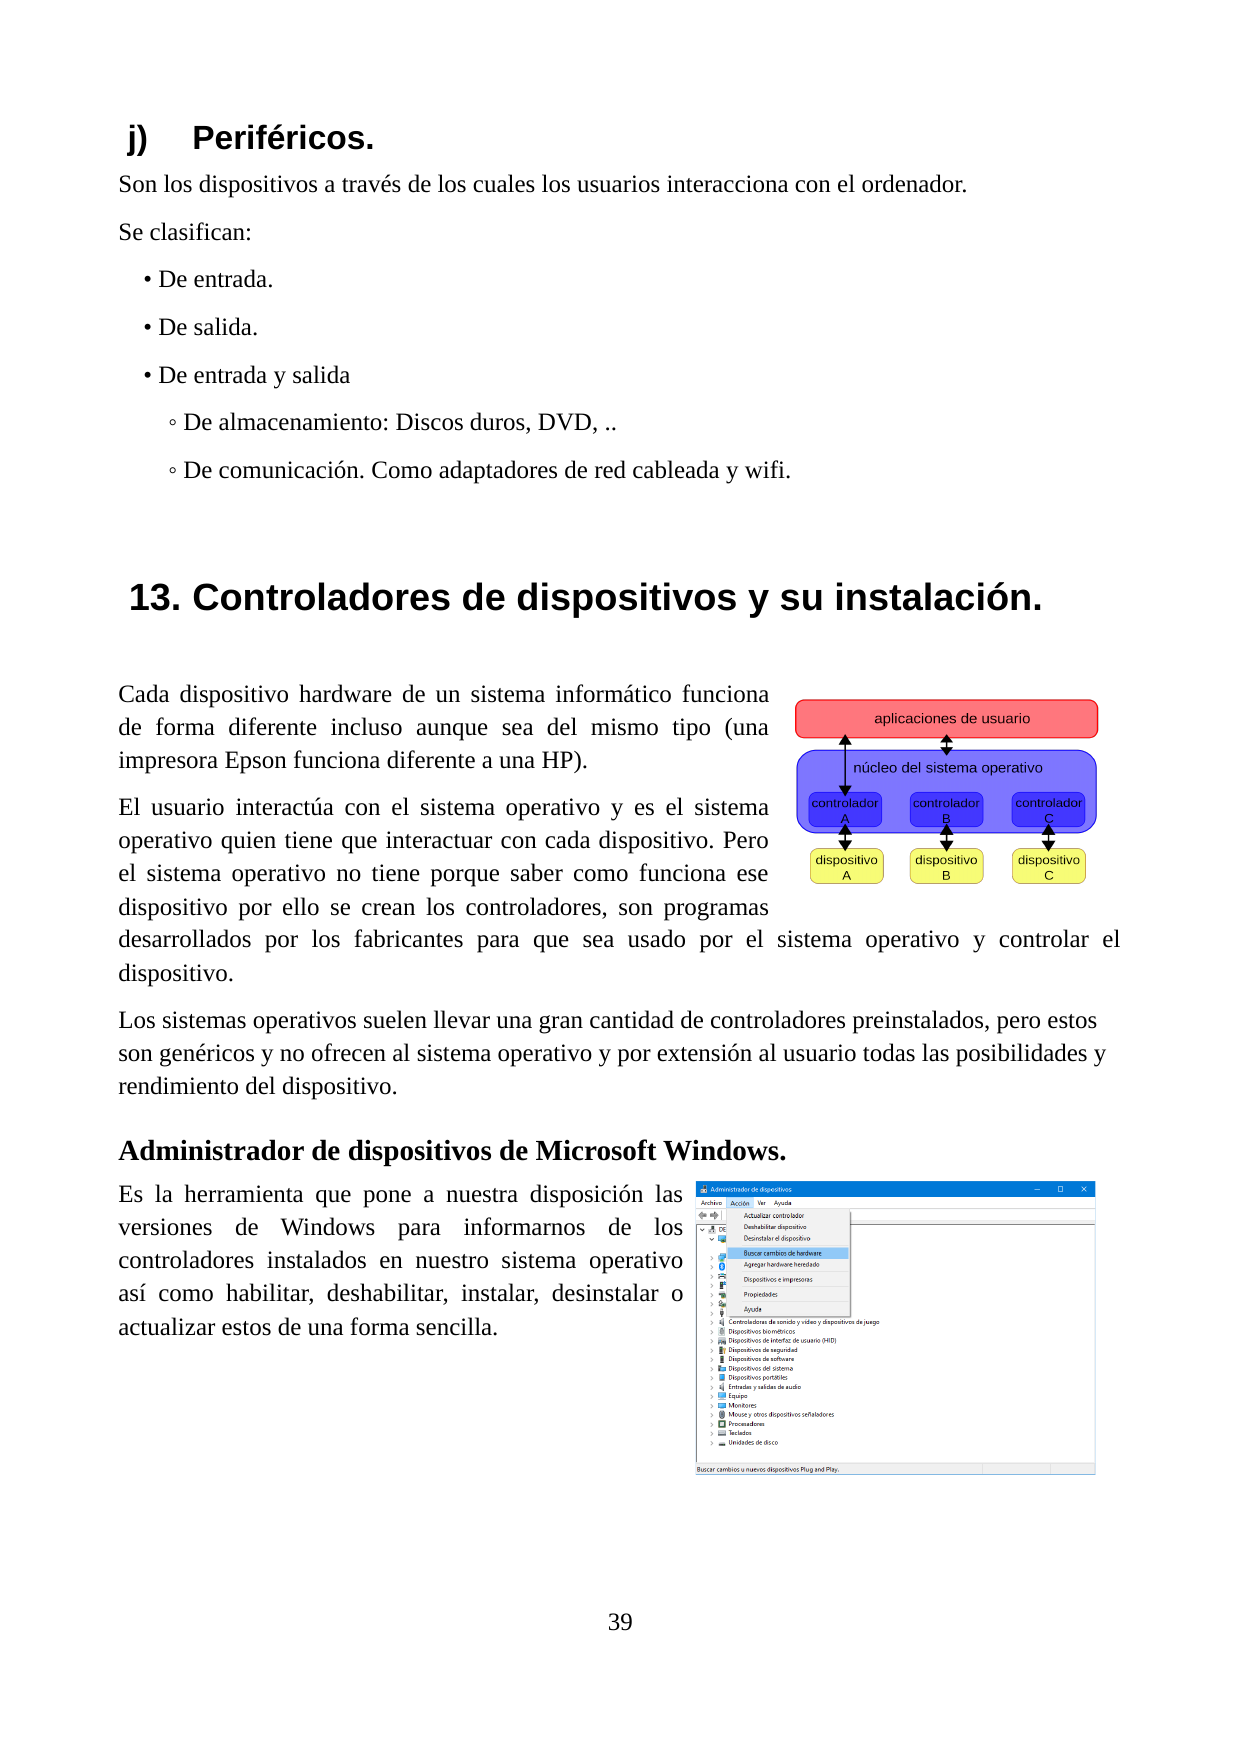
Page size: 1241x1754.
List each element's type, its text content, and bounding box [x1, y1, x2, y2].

text Es la herramienta que pone a nuestra disposición las versiones de Windows para informarnos de los controladores instalados en nuestro sistema operativo así como habilitar, deshabilitar, instalar, desinstalar o actualizar estos de una forma sencilla. [118, 1179, 1122, 1340]
text Cada dispositivo hardware de un sistema informático funciona de forma diferente incluso aunque sea del mismo tipo (una impresora Epson funciona diferente a una HP). [118, 679, 1122, 774]
subtitle Periféricos. [118, 118, 1122, 157]
text • De salida. [118, 312, 1122, 341]
text • De entrada y salida [118, 360, 1122, 388]
text Los sistemas operativos suelen llevar una gran cantidad de controladores preinstalados, pero estos son genéricos y no ofrecen al sistema operativo y por extensión al usuario todas las posibilidades y rendimiento del dispositivo. [118, 1005, 1122, 1100]
text Se clasifican: [118, 217, 1122, 246]
text Son los dispositivos a través de los cuales los usuarios interacciona con el ordenador. [118, 169, 1122, 198]
picture [695, 1181, 1096, 1475]
text ◦ De almacenamiento: Discos duros, DVD, .. [118, 407, 1122, 436]
text El usuario interactúa con el sistema operativo y es el sistema operativo quien tiene que interactuar con cada dispositivo. Pero el sistema operativo no tiene porque saber como funciona ese dispositivo por ello se crean los controladores, son programas desarrollados por los fabricantes para que sea usado por el sistema operativo y controlar el dispositivo. [118, 792, 1122, 986]
picture [787, 694, 1106, 888]
text • De entrada. [118, 264, 1122, 293]
text ◦ De comunicación. Como adaptadores de red cableada y wifi. [118, 455, 1122, 484]
subtitle Controladores de dispositivos y su instalación. [118, 575, 1122, 619]
subtitle Administrador de dispositivos de Microsoft Windows. [118, 1133, 1122, 1167]
